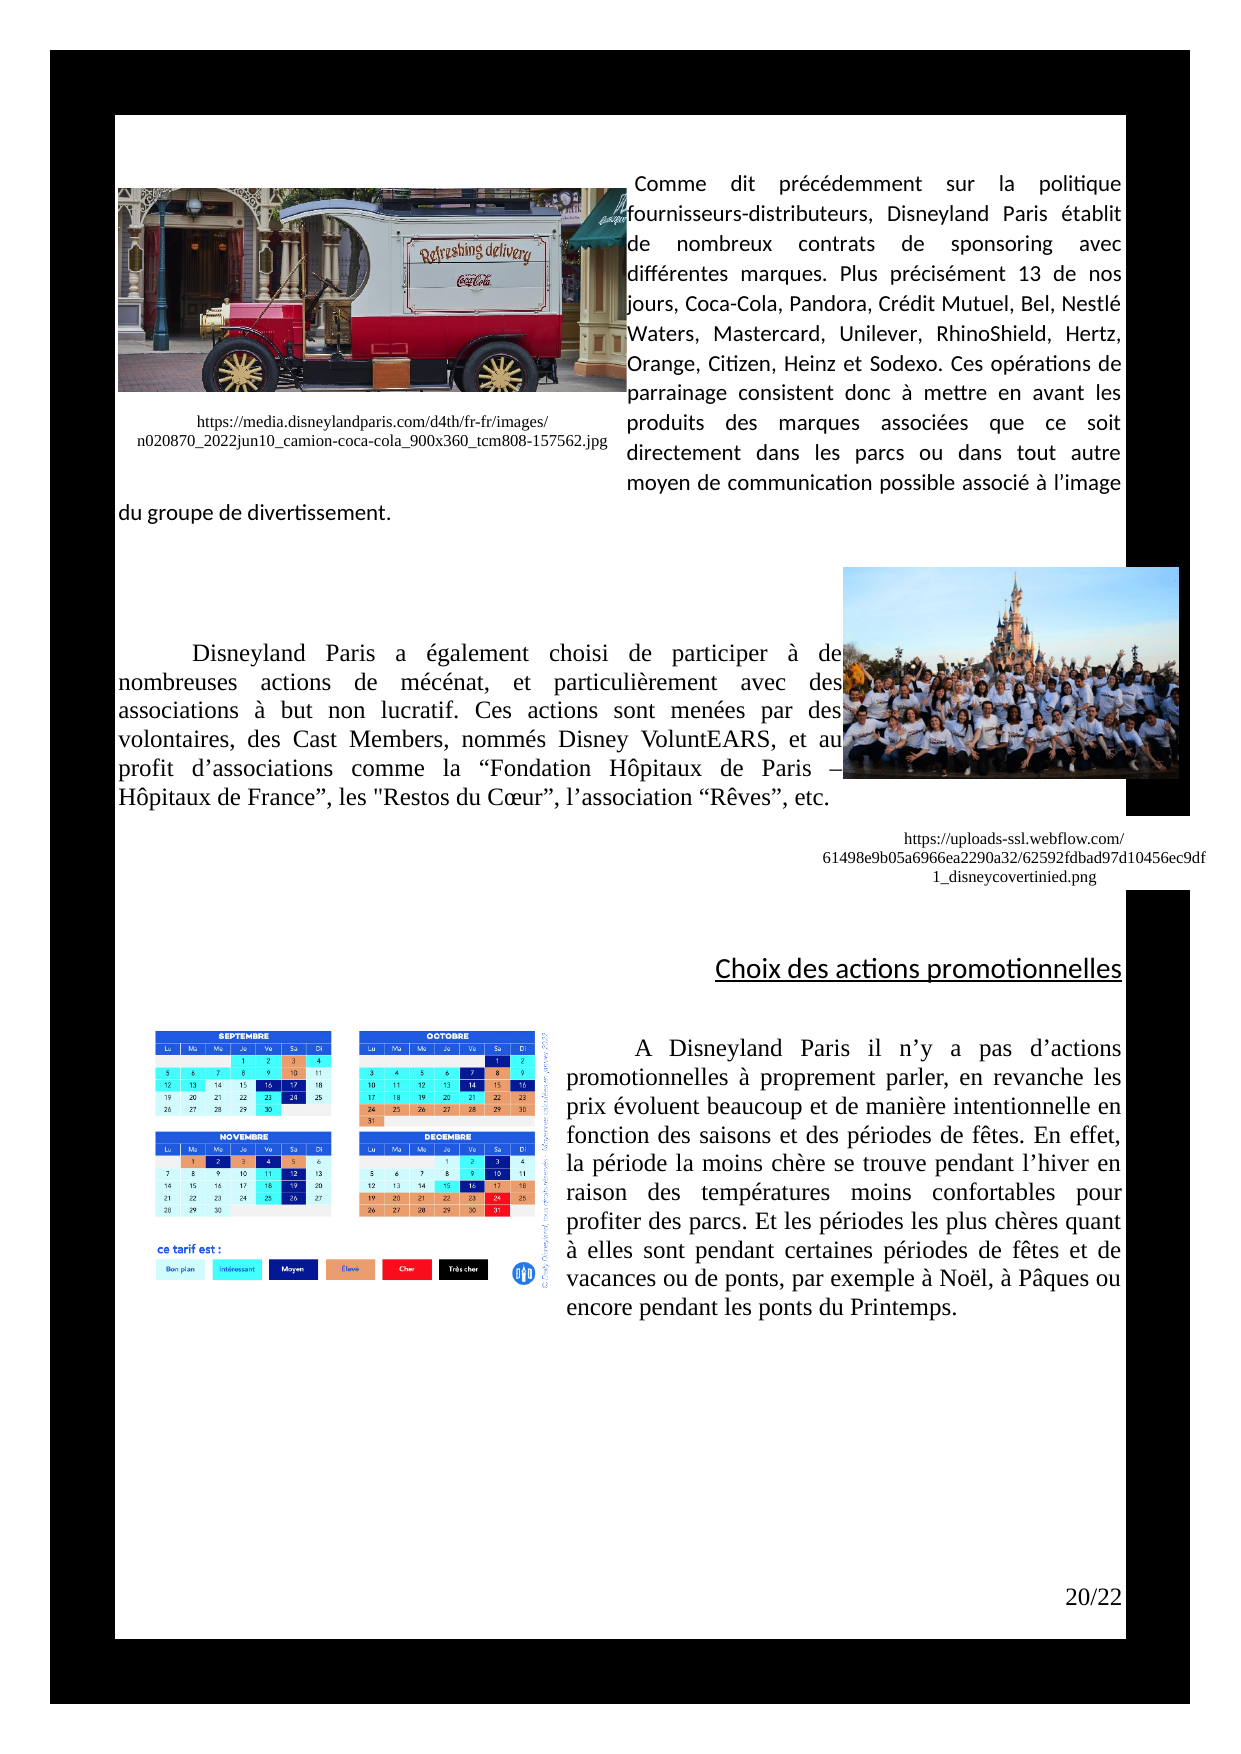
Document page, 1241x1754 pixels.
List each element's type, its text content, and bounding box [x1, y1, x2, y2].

text Comme dit précédemment sur la politique fournisseurs-distributeurs, Disneyland Paris établit de nombreux contrats de sponsoring avec différentes marques. Plus précisément 13 de nos jours, Coca-Cola, Pandora, Crédit Mutuel, Bel, Nestlé Waters, Mastercard, Unilever, RhinoShield, Hertz, Orange, Citizen, Heinz et Sodexo. Ces opérations de parrainage consistent donc à mettre en avant les produits des marques associées que ce soit directement dans les parcs ou dans tout autre moyen de communication possible associé à l’image du groupe de divertissement. [118, 169, 1122, 526]
text Disneyland Paris a également choisi de participer à de nombreuses actions de mécénat, et particulièrement avec des associations à but non lucratif. Ces actions sont menées par des volontaires, des Cast Members, nommés Disney VoluntEARS, et au profit d’associations comme la “Fondation Hôpitaux de Paris – Hôpitaux de France”, les "Restos du Cœur”, l’association “Rêves”, etc. [118, 638, 1122, 810]
text A Disneyland Paris il n’y a pas d’actions promotionnelles à proprement parler, en revanche les prix évoluent beaucoup et de manière intentionnelle en fonction des saisons et des périodes de fêtes. En effet, la période la moins chère se trouve pendant l’hiver en raison des températures moins confortables pour profiter des parcs. Et les périodes les plus chères quant à elles sont pendant certaines périodes de fêtes et de vacances ou de ponts, par exemple à Noël, à Pâques ou encore pendant les ponts du Printemps. [118, 1033, 1122, 1321]
text https://media.disneylandparis.com/d4th/fr-fr/images/n020870_2022jun10_camion-coca-cola_900x360_tcm808-157562.jpg [118, 412, 626, 450]
text Choix des actions promotionnelles [118, 950, 1122, 986]
text https://uploads-ssl.webflow.com/61498e9b05a6966ea2290a32/62592fdbad97d10456ec9df1_disneycovertinied.png [821, 829, 1207, 886]
